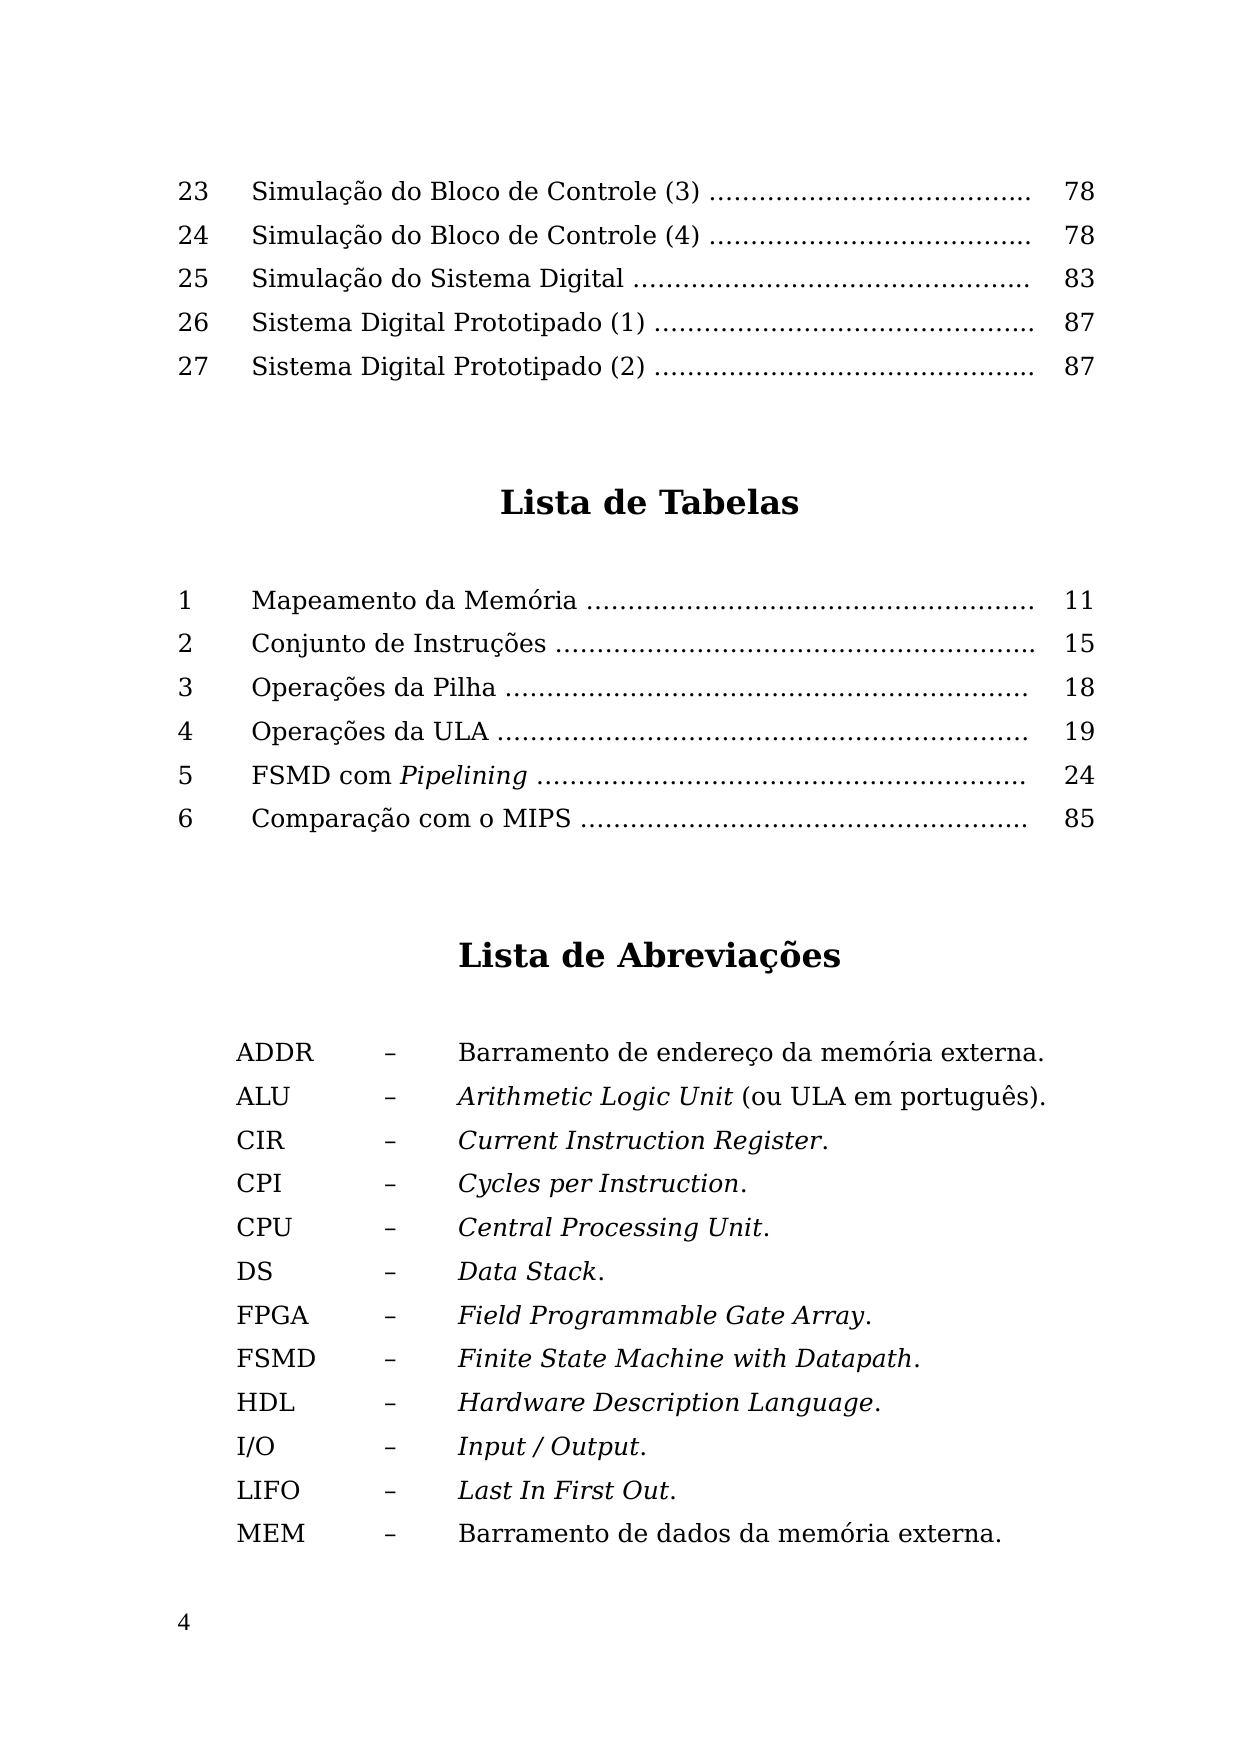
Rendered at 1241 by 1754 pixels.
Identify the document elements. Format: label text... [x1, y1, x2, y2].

text Lista de Tabelas [177, 483, 1122, 523]
text 6 Comparação com o MIPS ……………………………………………... 85 [177, 805, 1122, 834]
text Lista de Abreviações [177, 936, 1122, 975]
text CPI – Cycles per Instruction. [236, 1170, 1122, 1199]
text HDL – Hardware Description Language. [236, 1388, 1122, 1418]
text CPU – Central Processing Unit. [236, 1213, 1122, 1243]
text CIR – Current Instruction Register. [236, 1126, 1122, 1155]
text LIFO – Last In First Out. [236, 1476, 1122, 1505]
text FPGA – Field Programmable Gate Array. [236, 1301, 1122, 1330]
text 27 Sistema Digital Prototipado (2) ………….…………………………... 87 [177, 352, 1122, 381]
text 25 Simulação do Sistema Digital ………………………………………... 83 [177, 265, 1122, 294]
text DS – Data Stack. [236, 1257, 1122, 1286]
text I/O – Input / Output. [236, 1432, 1122, 1461]
text 26 Sistema Digital Prototipado (1) ……….……………………………... 87 [177, 308, 1122, 338]
text 3 Operações da Pilha ……………………………………………………… 18 [177, 673, 1122, 703]
text FSMD – Finite State Machine with Datapath. [236, 1345, 1122, 1374]
text 4 Operações da ULA ………………………………………………………. 19 [177, 717, 1122, 746]
text 24 Simulação do Bloco de Controle (4) ………………………………... 78 [177, 221, 1122, 250]
text 2 Conjunto de Instruções …………………………………………….…... 15 [177, 630, 1122, 659]
text ALU – Arithmetic Logic Unit (ou ULA em português). [236, 1082, 1122, 1111]
text 1 Mapeamento da Memória ……………………………………………… 11 [177, 586, 1122, 615]
text 5 FSMD com Pipelining ………………………………………………….. 24 [177, 761, 1122, 790]
text 23 Simulação do Bloco de Controle (3) ………………………………... 78 [177, 177, 1122, 206]
text MEM – Barramento de dados da memória externa. [236, 1520, 1122, 1549]
text ADDR – Barramento de endereço da memória externa. [236, 1038, 1122, 1068]
